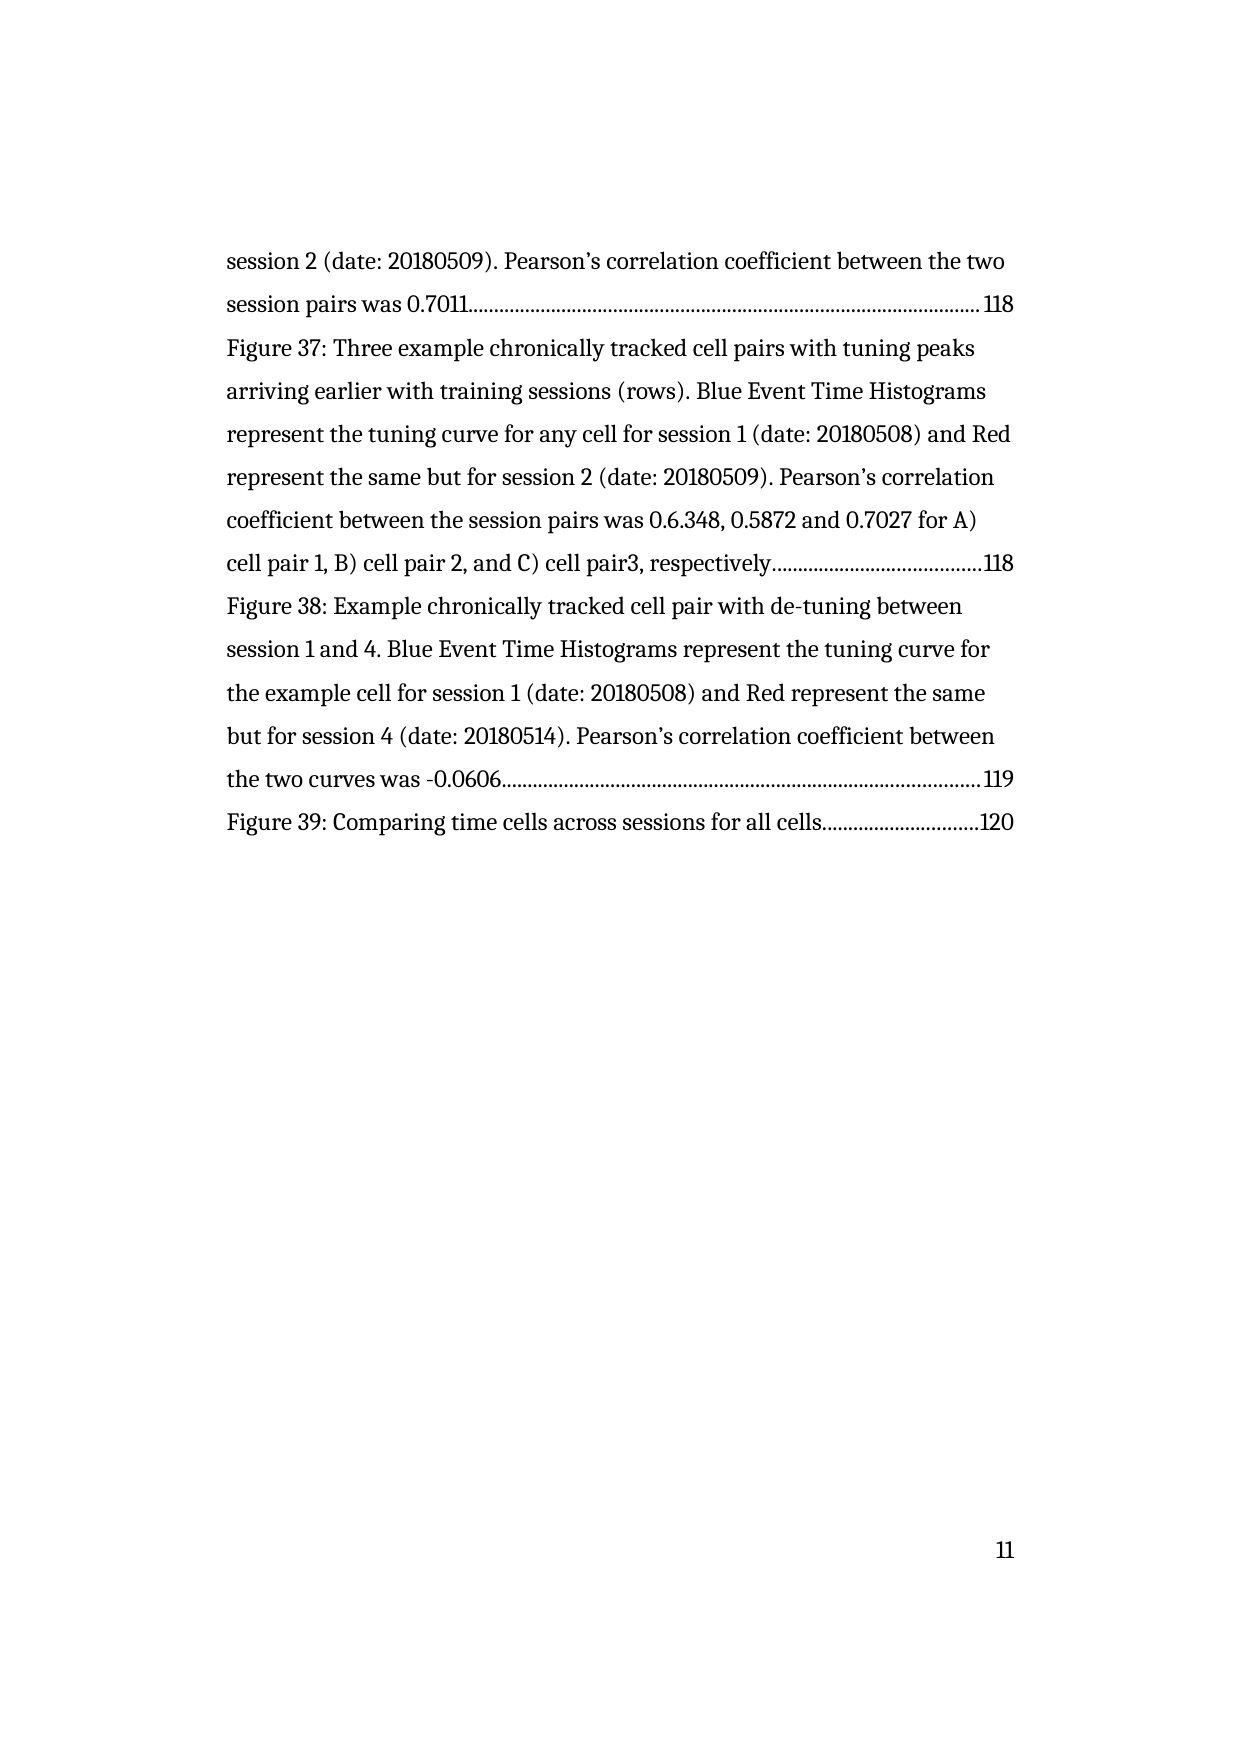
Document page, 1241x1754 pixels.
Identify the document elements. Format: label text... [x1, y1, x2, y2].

text Figure 36: Same/similar tuning across session 1 and session 2 for this example time cell. Blue Event Time Histograms represent the tuning curve for the cell for session 1 (date: 20180508) and Red represent the same but for session 2 (date: 20180509). Pearson’s correlation coefficient between the two session pairs was 0.7011. 118 [226, 247, 1014, 319]
text Figure 38: Example chronically tracked cell pair with de-tuning between session 1 and 4. Blue Event Time Histograms represent the tuning curve for the example cell for session 1 (date: 20180508) and Red represent the same but for session 4 (date: 20180514). Pearson’s correlation coefficient between the two curves was -0.0606. 119 [226, 592, 1014, 793]
text Figure 37: Three example chronically tracked cell pairs with tuning peaks arriving earlier with training sessions (rows). Blue Event Time Histograms represent the tuning curve for any cell for session 1 (date: 20180508) and Red represent the same but for session 2 (date: 20180509). Pearson’s correlation coefficient between the session pairs was 0.6.348, 0.5872 and 0.7027 for A) cell pair 1, B) cell pair 2, and C) cell pair3, respectively. 118 [226, 333, 1014, 578]
text Figure 39: Comparing time cells across sessions for all cells. 120 [226, 808, 1014, 837]
